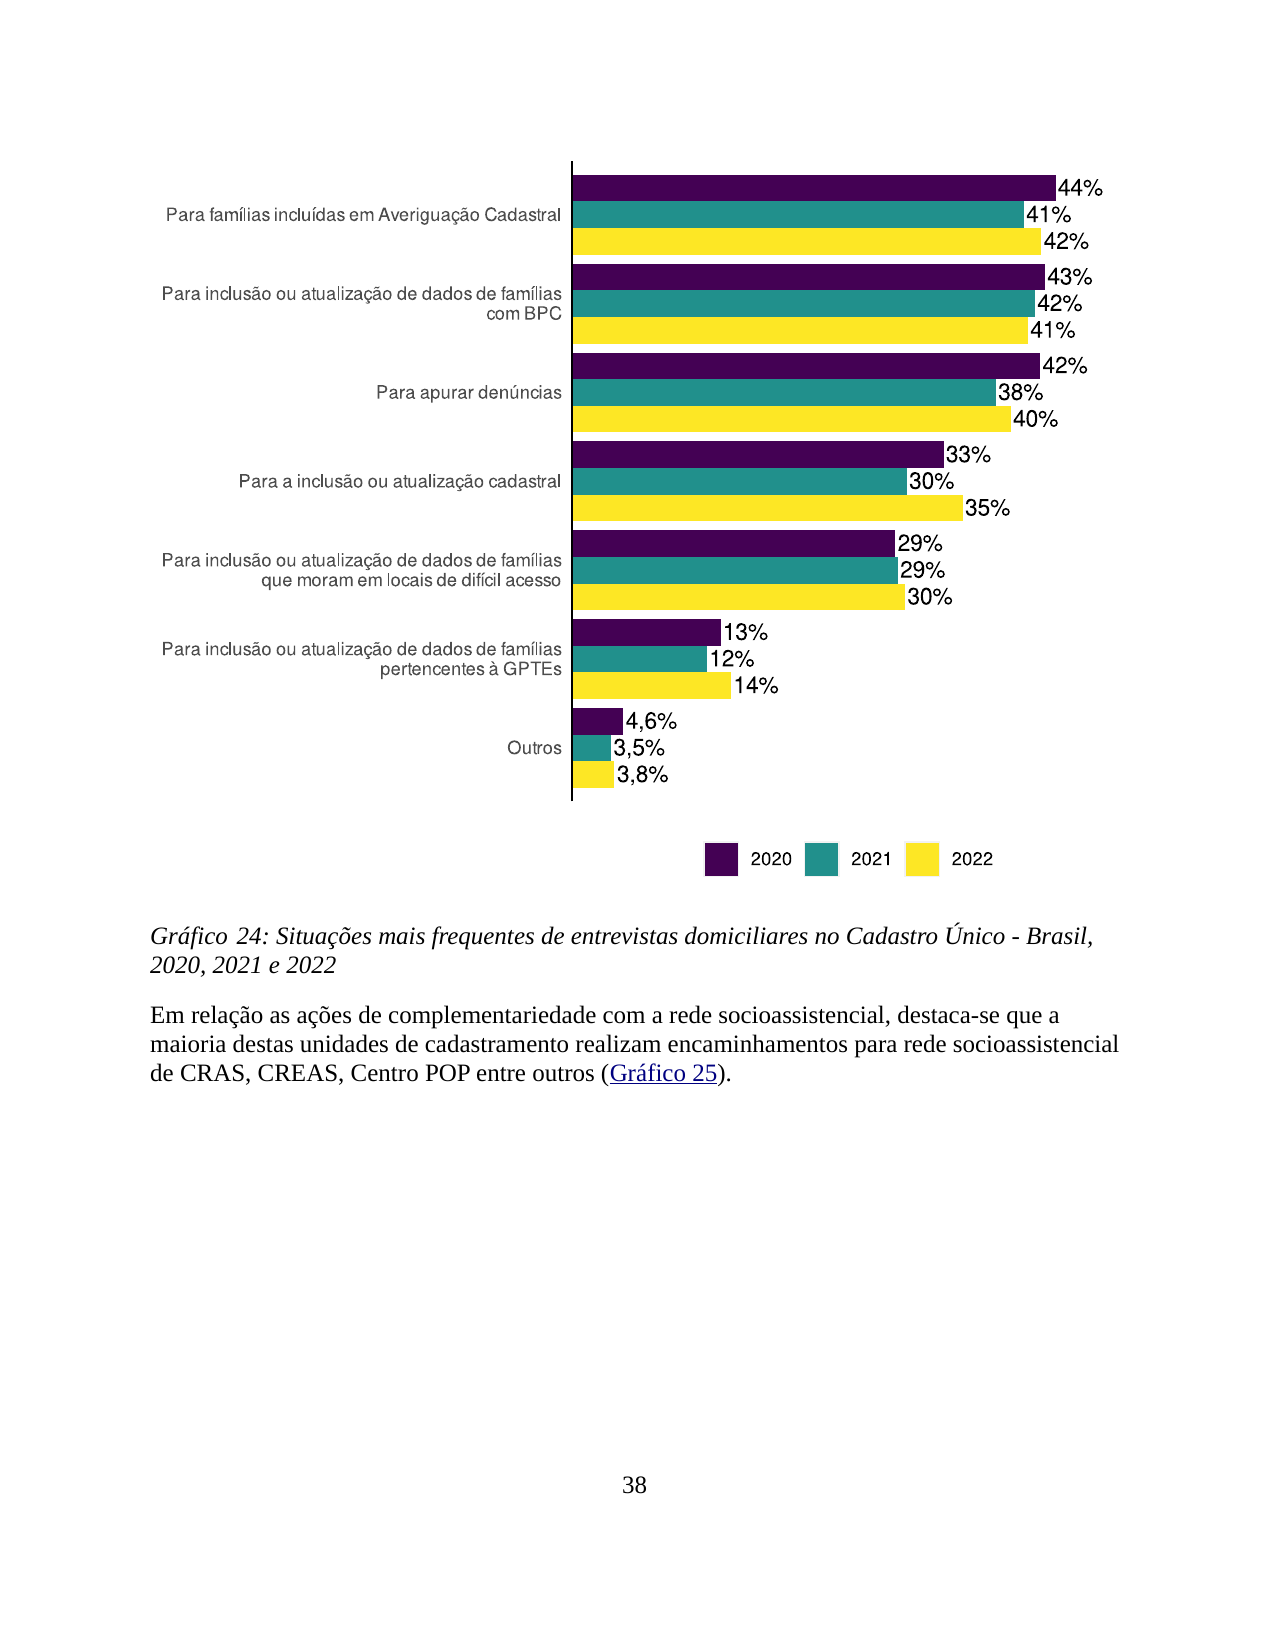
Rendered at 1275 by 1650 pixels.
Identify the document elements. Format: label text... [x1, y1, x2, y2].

text Em relação as ações de complementariedade com a rede socioassistencial, destaca-se que a maioria destas unidades de cadastramento realizam encaminhamentos para rede socioassistencial de CRAS, CREAS, Centro POP entre outros (Gráfico 25). [150, 1000, 1125, 1087]
table_header Gráfico 24: Situações mais frequentes de entrevistas domiciliares no Cadastro Único - Brasil, 2020, 2021 e 2022 [150, 901, 1125, 991]
